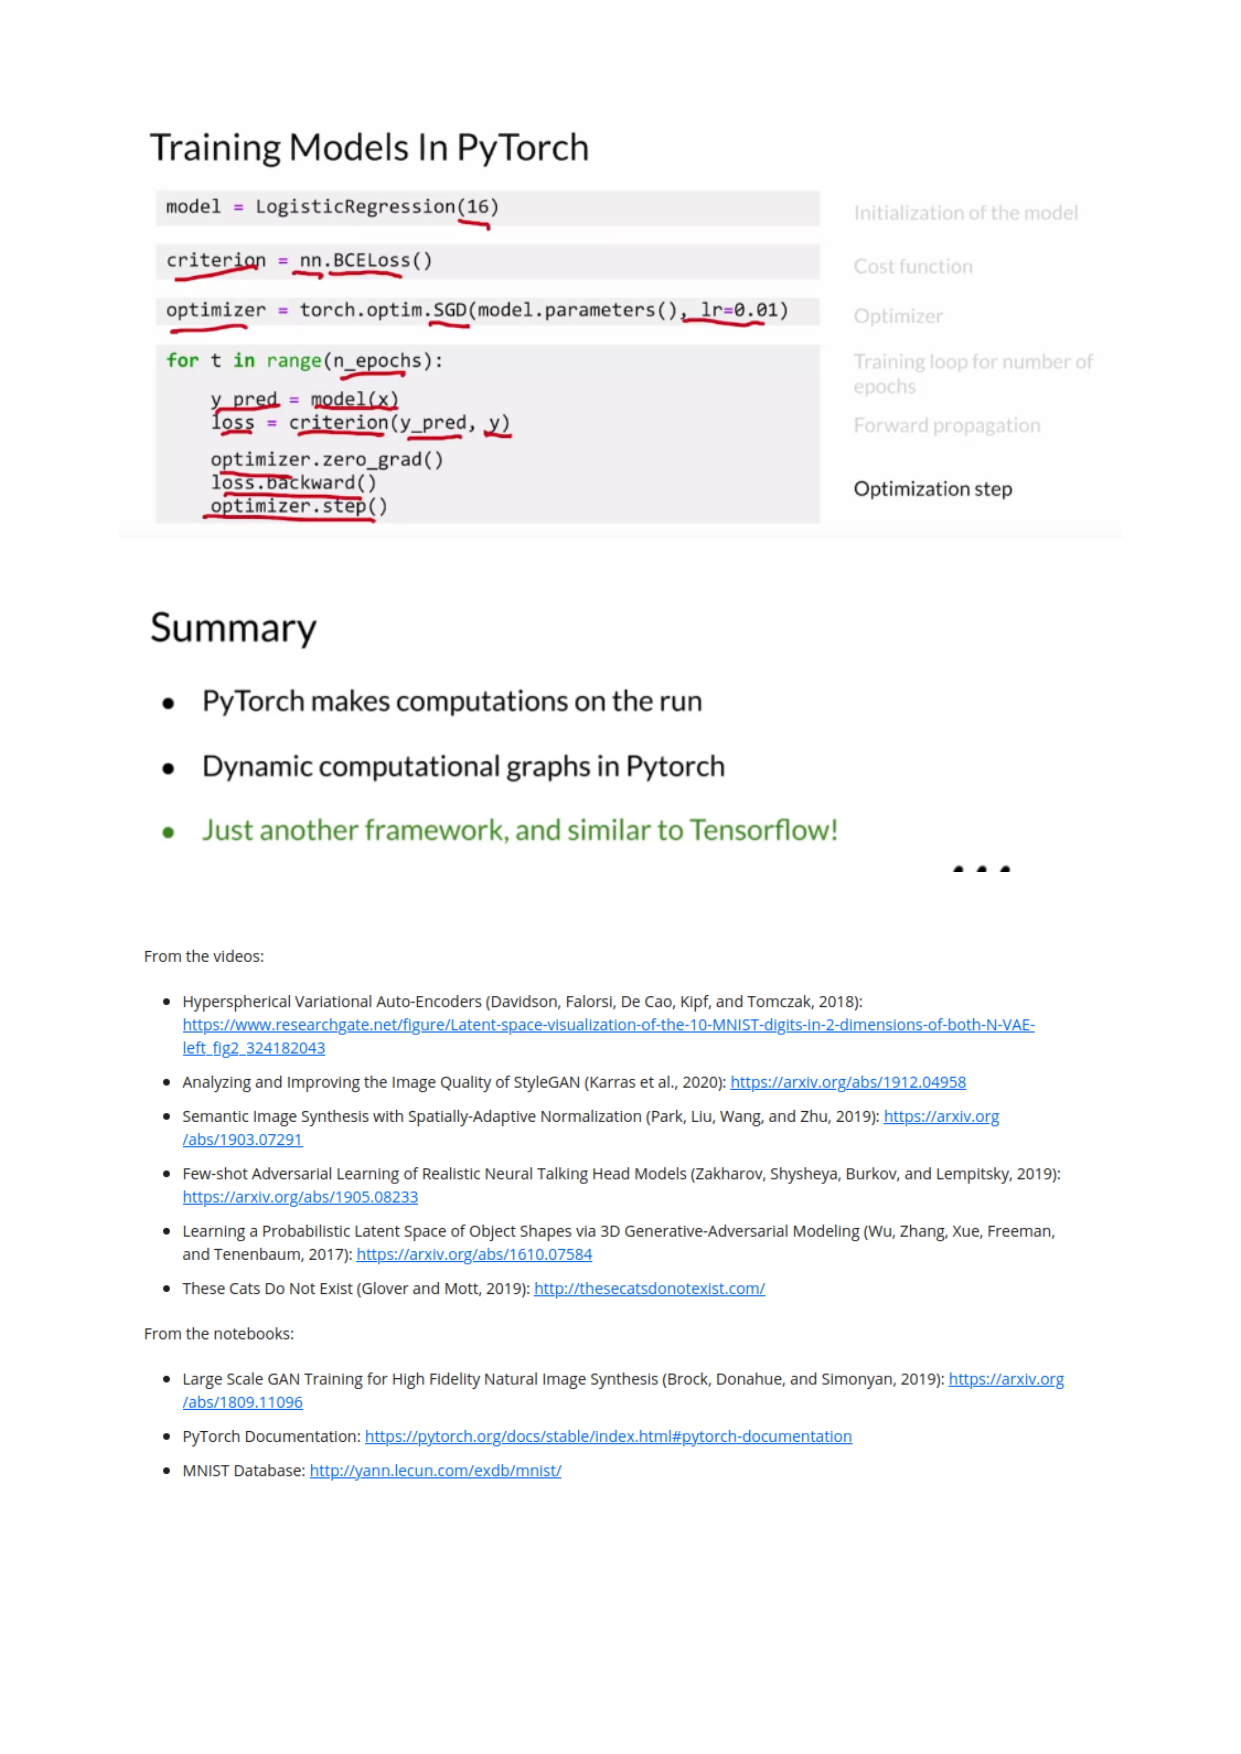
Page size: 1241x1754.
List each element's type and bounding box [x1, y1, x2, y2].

picture [118, 607, 1123, 872]
picture [118, 118, 1123, 538]
picture [118, 941, 1123, 1484]
